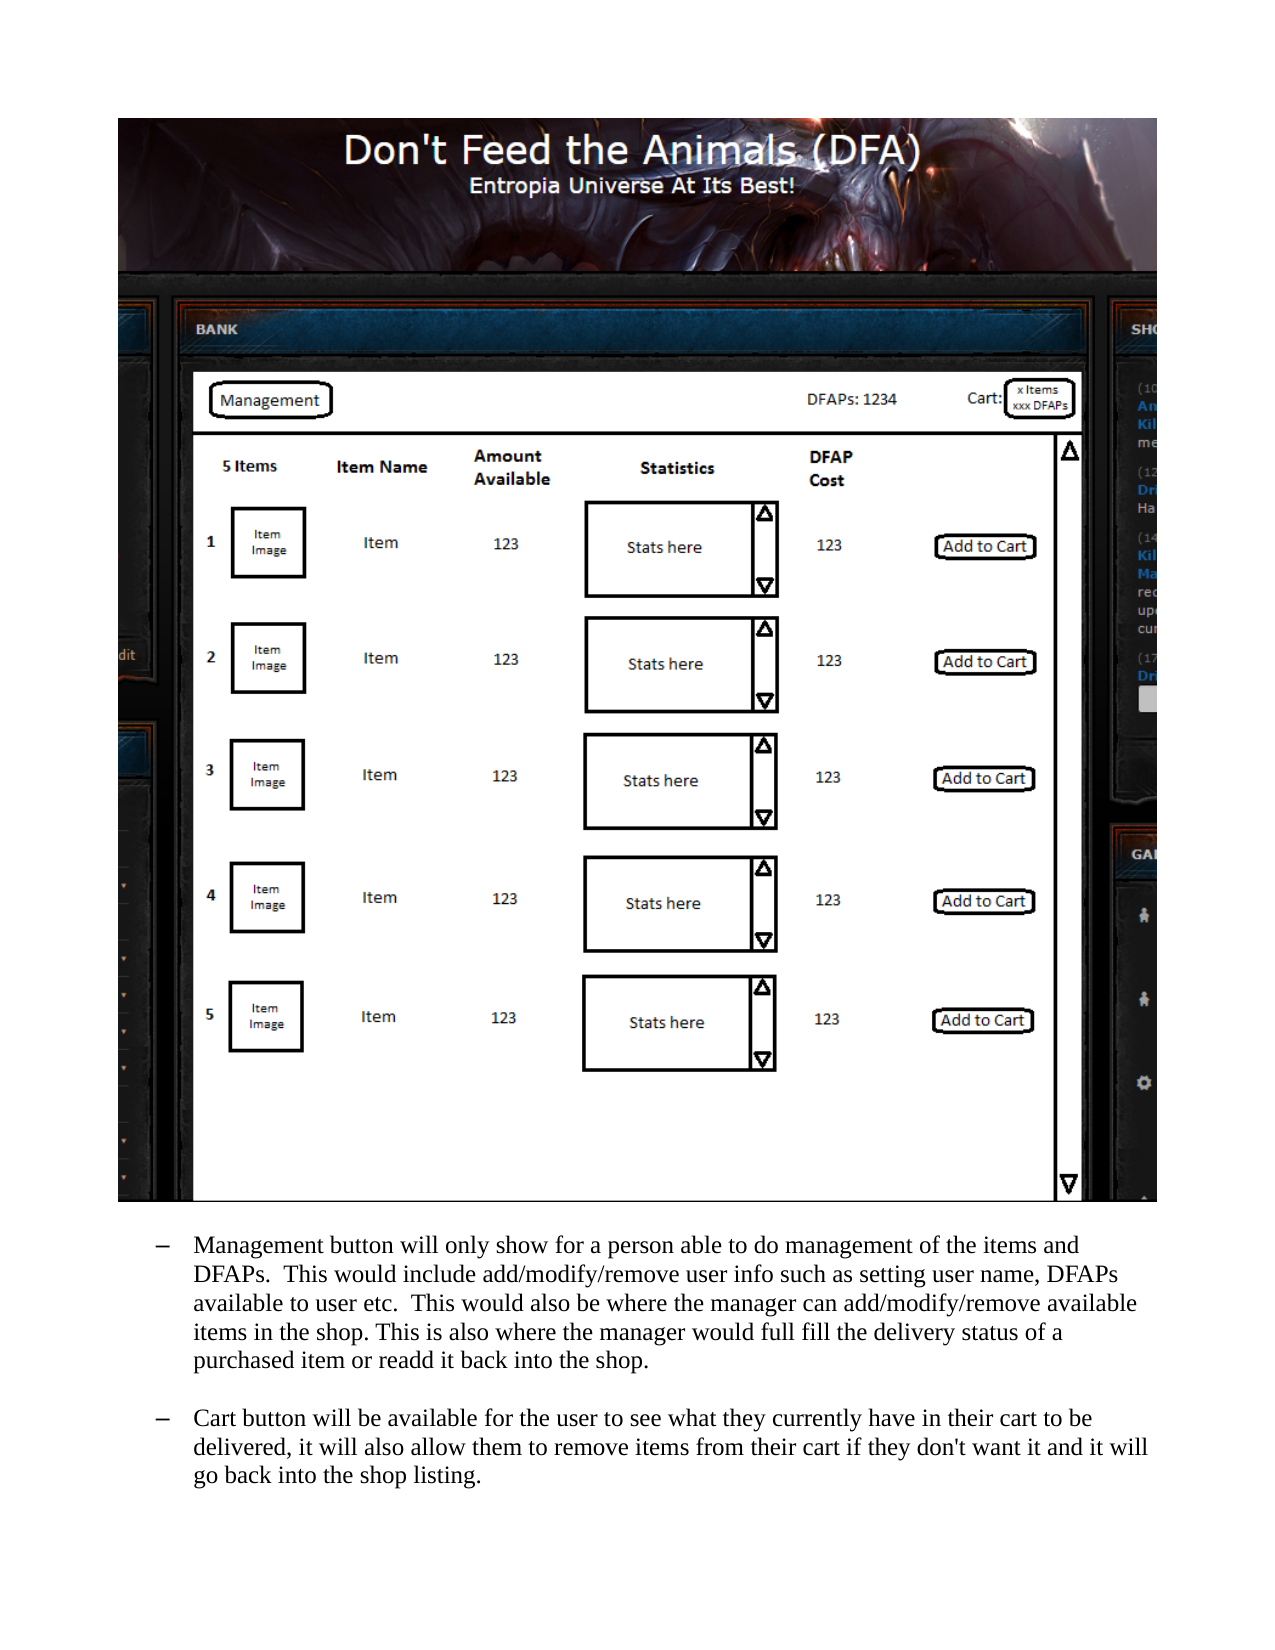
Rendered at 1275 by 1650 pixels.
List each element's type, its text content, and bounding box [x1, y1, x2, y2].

list Management button will only show for a person able to do management of the items and DFAPs. This would include add/modify/remove user info such as setting user name, DFAPs available to user etc. This would also be where the manager can add/modify/remove available items in the shop. This is also where the manager would full fill the delivery status of a purchased item or readd it back into the shop. [156, 1231, 1157, 1374]
picture [118, 118, 1157, 1202]
list Cart button will be available for the user to see what they currently have in their cart to be delivered, it will also allow them to remove items from their cart if they don't want it and it will go back into the shop listing. [156, 1403, 1157, 1489]
